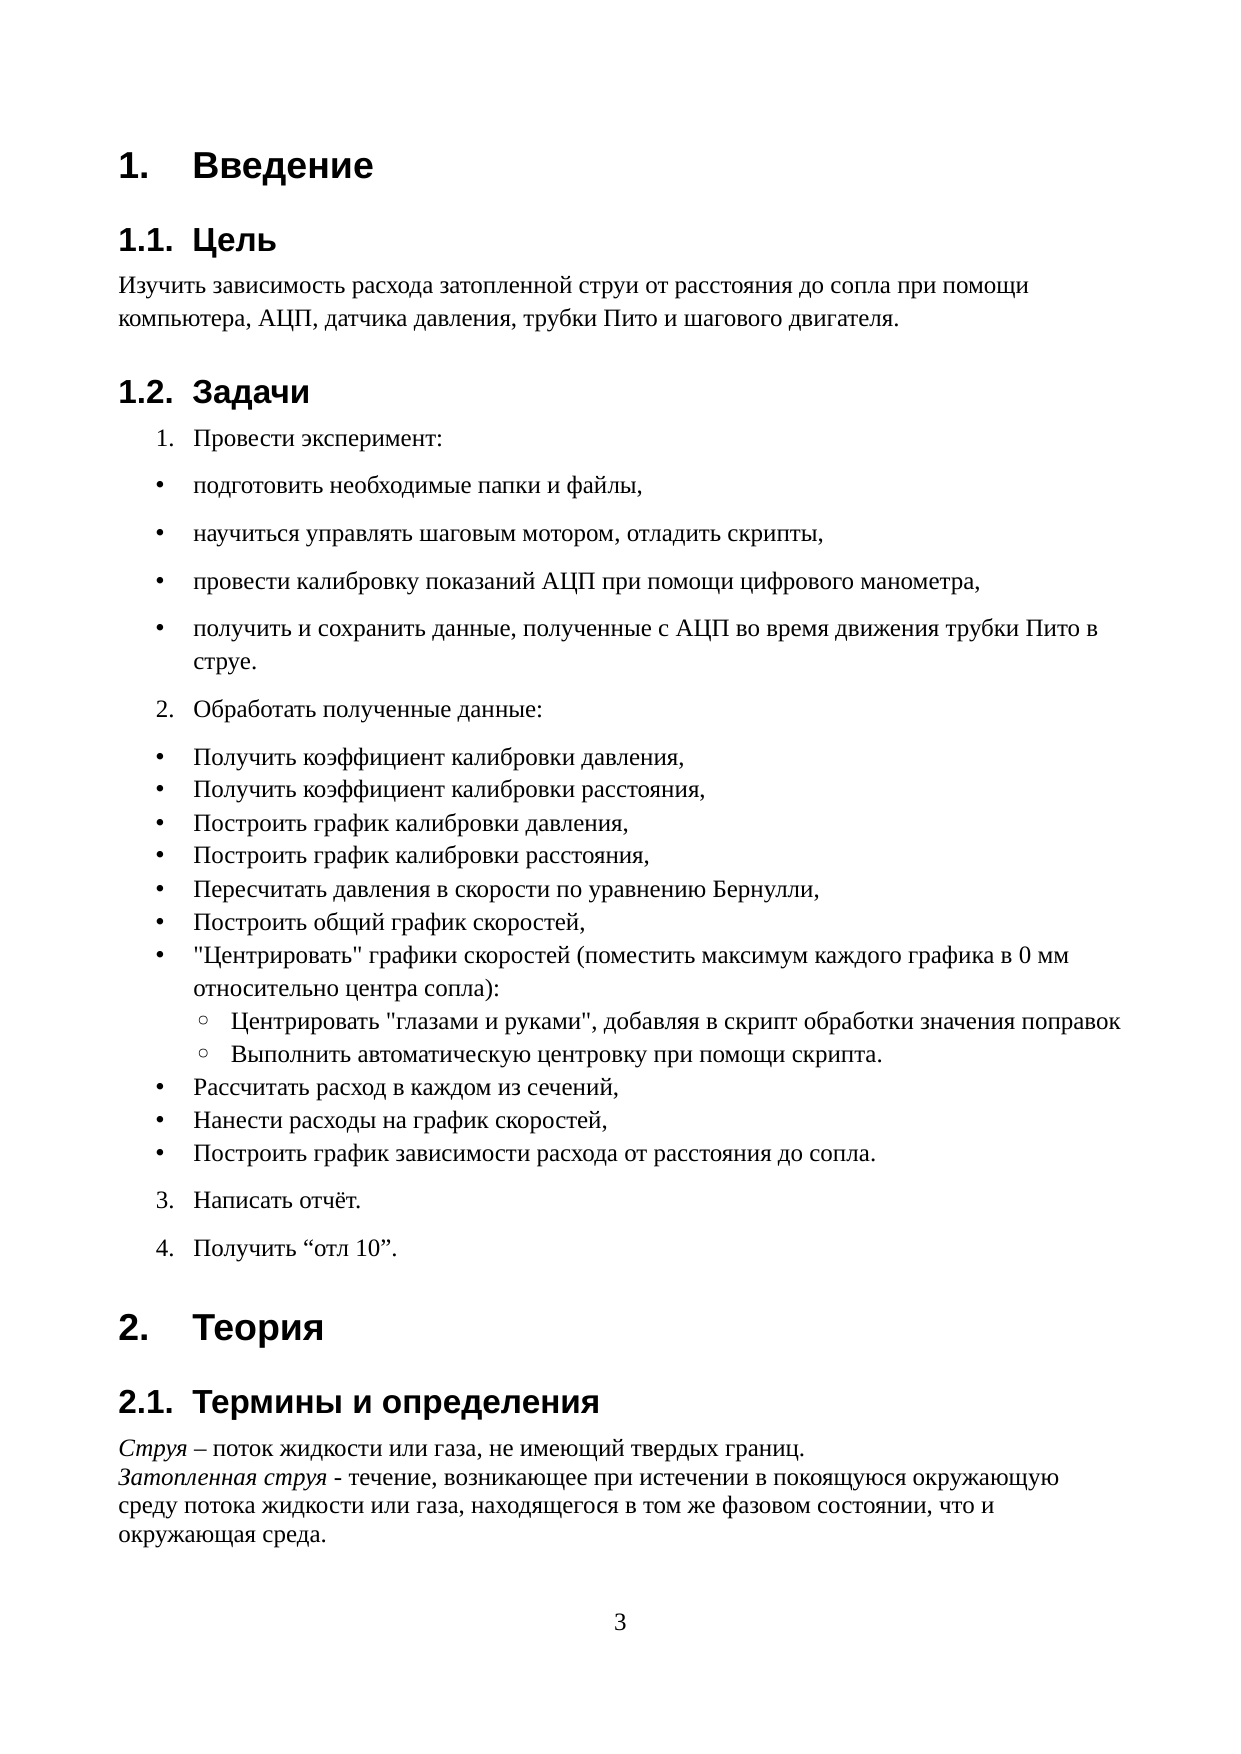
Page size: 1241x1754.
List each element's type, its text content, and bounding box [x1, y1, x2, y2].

text Затопленная струя - течение, возникающее при истечении в покоящуюся окружающую среду потока жидкости или газа, находящегося в том же фазовом состоянии, что и окружающая среда. [118, 1462, 1122, 1548]
list получить и сохранить данные, полученные с АЦП во время движения трубки Пито в струе. [156, 613, 1122, 675]
list научиться управлять шаговым мотором, отладить скрипты, [156, 518, 1122, 547]
text Струя – поток жидкости или газа, не имеющий твердых границ. [118, 1433, 1122, 1462]
subtitle Термины и определения [118, 1382, 1122, 1421]
list Получить коэффициент калибровки давления, [156, 742, 1122, 770]
list Построить общий график скоростей, [156, 907, 1122, 935]
list подготовить необходимые папки и файлы, [156, 471, 1122, 499]
list Обработать полученные данные: [156, 694, 1122, 723]
list Нанести расходы на график скоростей, [156, 1105, 1122, 1133]
list Написать отчёт. [156, 1185, 1122, 1214]
list Получить “отл 10”. [156, 1233, 1122, 1262]
list Построить график калибровки расстояния, [156, 841, 1122, 869]
subtitle Теория [118, 1306, 1122, 1349]
list "Центрировать" графики скоростей (поместить максимум каждого графика в 0 мм относительно центра сопла): [156, 940, 1122, 1001]
list Пересчитать давления в скорости по уравнению Бернулли, [156, 874, 1122, 902]
list провести калибровку показаний АЦП при помощи цифрового манометра, [156, 566, 1122, 594]
list Получить коэффициент калибровки расстояния, [156, 774, 1122, 803]
list Построить график зависимости расхода от расстояния до сопла. [156, 1138, 1122, 1167]
list Центрировать "глазами и руками", добавляя в скрипт обработки значения поправок [193, 1006, 1122, 1034]
list Выполнить автоматическую центровку при помощи скрипта. [193, 1039, 1122, 1067]
list Построить график калибровки давления, [156, 808, 1122, 836]
subtitle Цель [118, 219, 1122, 258]
subtitle Задачи [118, 372, 1122, 410]
subtitle Введение [118, 143, 1122, 186]
text Изучить зависимость расхода затопленной струи от расстояния до сопла при помощи компьютера, АЦП, датчика давления, трубки Пито и шагового двигателя. [118, 271, 1122, 332]
list Рассчитать расход в каждом из сечений, [156, 1072, 1122, 1101]
list Провести эксперимент: [156, 423, 1122, 452]
